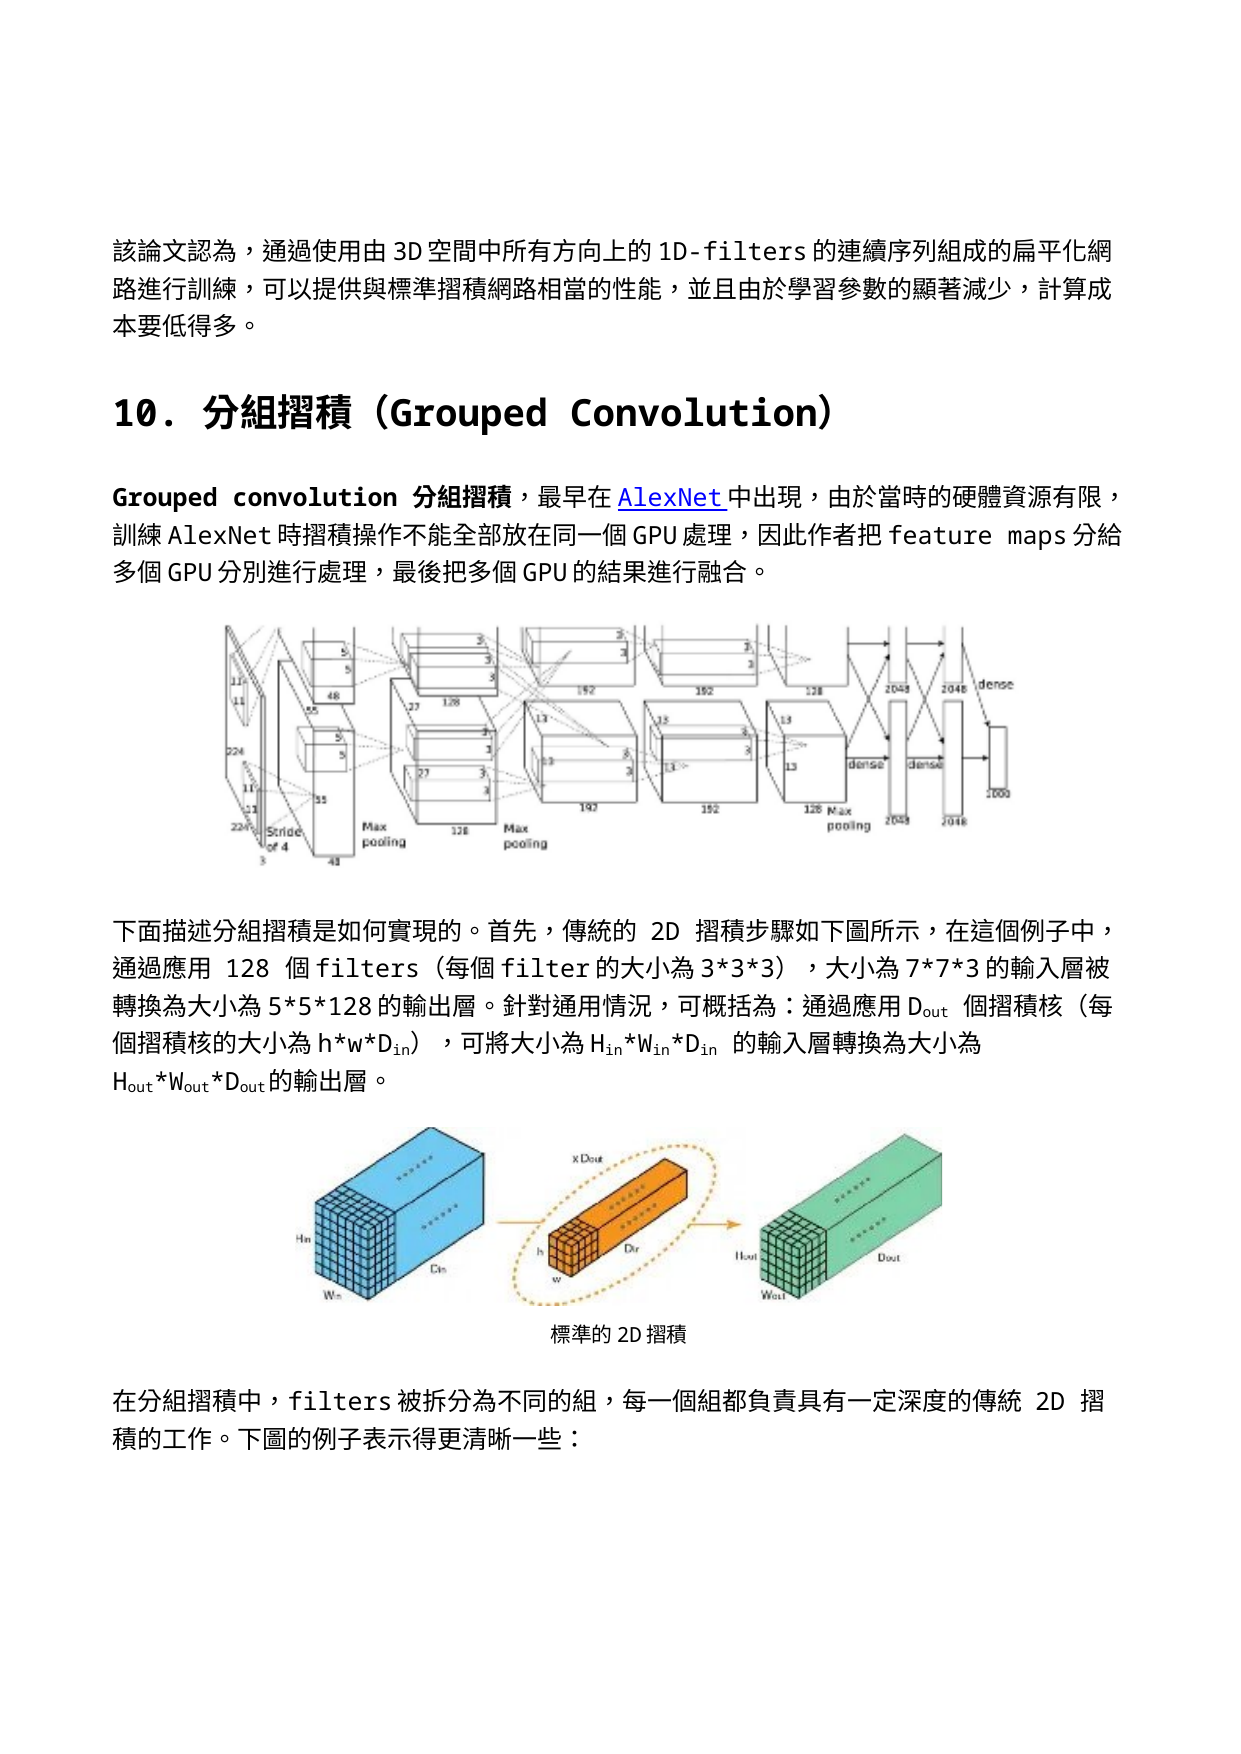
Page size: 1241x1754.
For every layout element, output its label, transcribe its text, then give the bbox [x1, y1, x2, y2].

text 下面描述分組摺積是如何實現的。首先，傳統的 2D 摺積步驟如下圖所示，在這個例子中，通過應用 128 個filters（每個filter的大小為3*3*3），大小為7*7*3的輸入層被轉換為大小為5*5*128的輸出層。針對通用情況，可概括為：通過應用Dout 個摺積核（每個摺積核的大小為h*w*Din），可將大小為Hin*Win*Din 的輸入層轉換為大小為Hout*Wout*Dout的輸出層。 [112, 910, 1125, 1098]
text Grouped convolution 分組摺積，最早在AlexNet中出現，由於當時的硬體資源有限，訓練AlexNet時摺積操作不能全部放在同一個GPU處理，因此作者把feature maps分給多個GPU分別進行處理，最後把多個GPU的結果進行融合。 [112, 477, 1125, 589]
picture [218, 618, 1020, 868]
text 標準的2D摺積 [112, 1314, 1125, 1352]
subtitle 10. 分組摺積（Grouped Convolution） [112, 373, 1125, 448]
text 在分組摺積中，filters被拆分為不同的組，每一個組都負責具有一定深度的傳統 2D 摺積的工作。下圖的例子表示得更清晰一些： [112, 1381, 1125, 1456]
picture [295, 1127, 943, 1306]
text 該論文認為，通過使用由3D空間中所有方向上的1D-filters的連續序列組成的扁平化網路進行訓練，可以提供與標準摺積網路相當的性能，並且由於學習參數的顯著減少，計算成本要低得多。 [112, 231, 1125, 344]
